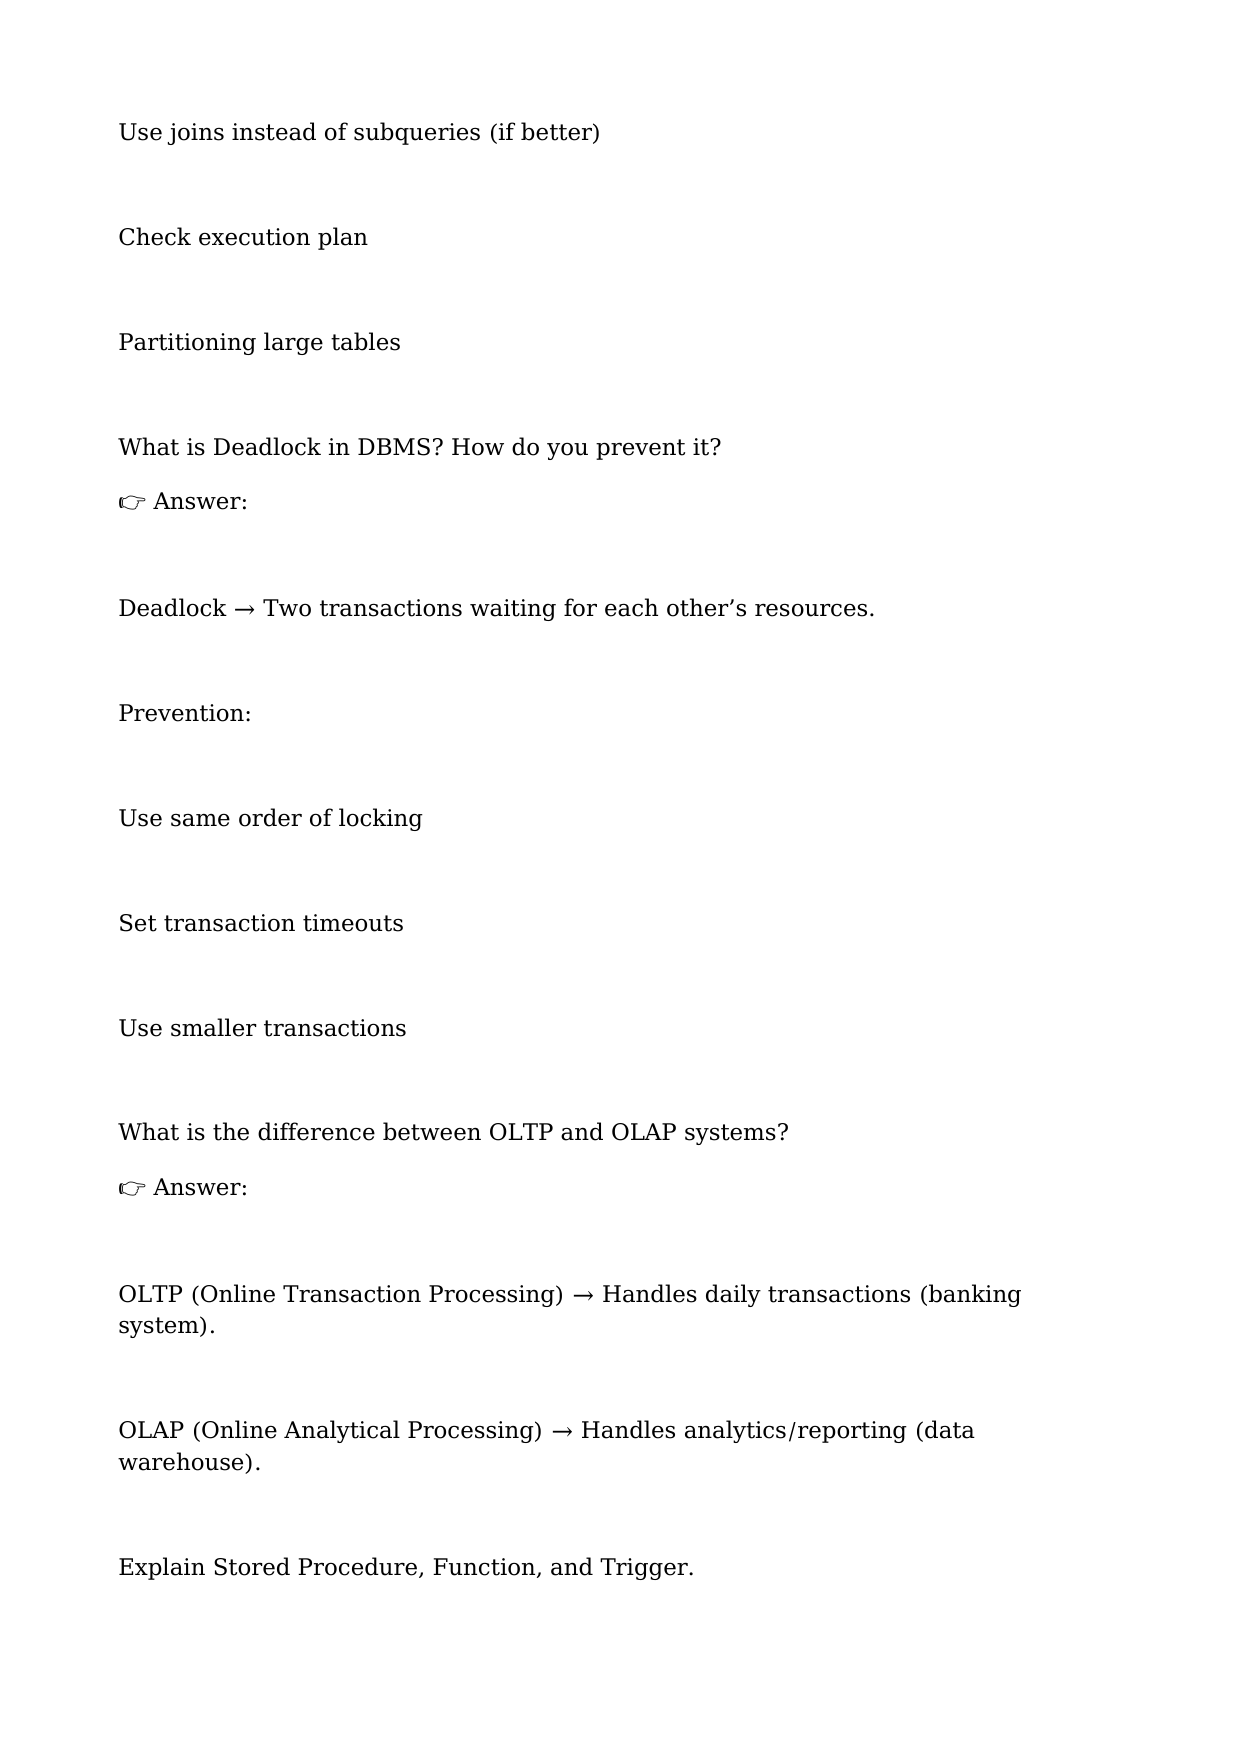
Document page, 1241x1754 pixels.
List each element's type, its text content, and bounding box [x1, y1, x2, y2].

text OLTP (Online Transaction Processing) → Handles daily transactions (banking system). [118, 1279, 1122, 1339]
text Use same order of locking [118, 804, 1122, 831]
text 👉 Answer: [118, 485, 1122, 516]
text Partitioning large tables [118, 328, 1122, 355]
text Use smaller transactions [118, 1013, 1122, 1041]
text Use joins instead of subqueries (if better) [118, 118, 1122, 146]
text What is the difference between OLTP and OLAP systems? [118, 1118, 1122, 1146]
text Explain Stored Procedure, Function, and Trigger. [118, 1552, 1122, 1580]
text Check execution plan [118, 223, 1122, 250]
text 👉 Answer: [118, 1170, 1122, 1202]
text Set transaction timeouts [118, 908, 1122, 936]
text Deadlock → Two transactions waiting for each other’s resources. [118, 594, 1122, 622]
text OLAP (Online Analytical Processing) → Handles analytics/reporting (data warehouse). [118, 1416, 1122, 1475]
text What is Deadlock in DBMS? How do you prevent it? [118, 432, 1122, 460]
text Prevention: [118, 699, 1122, 726]
